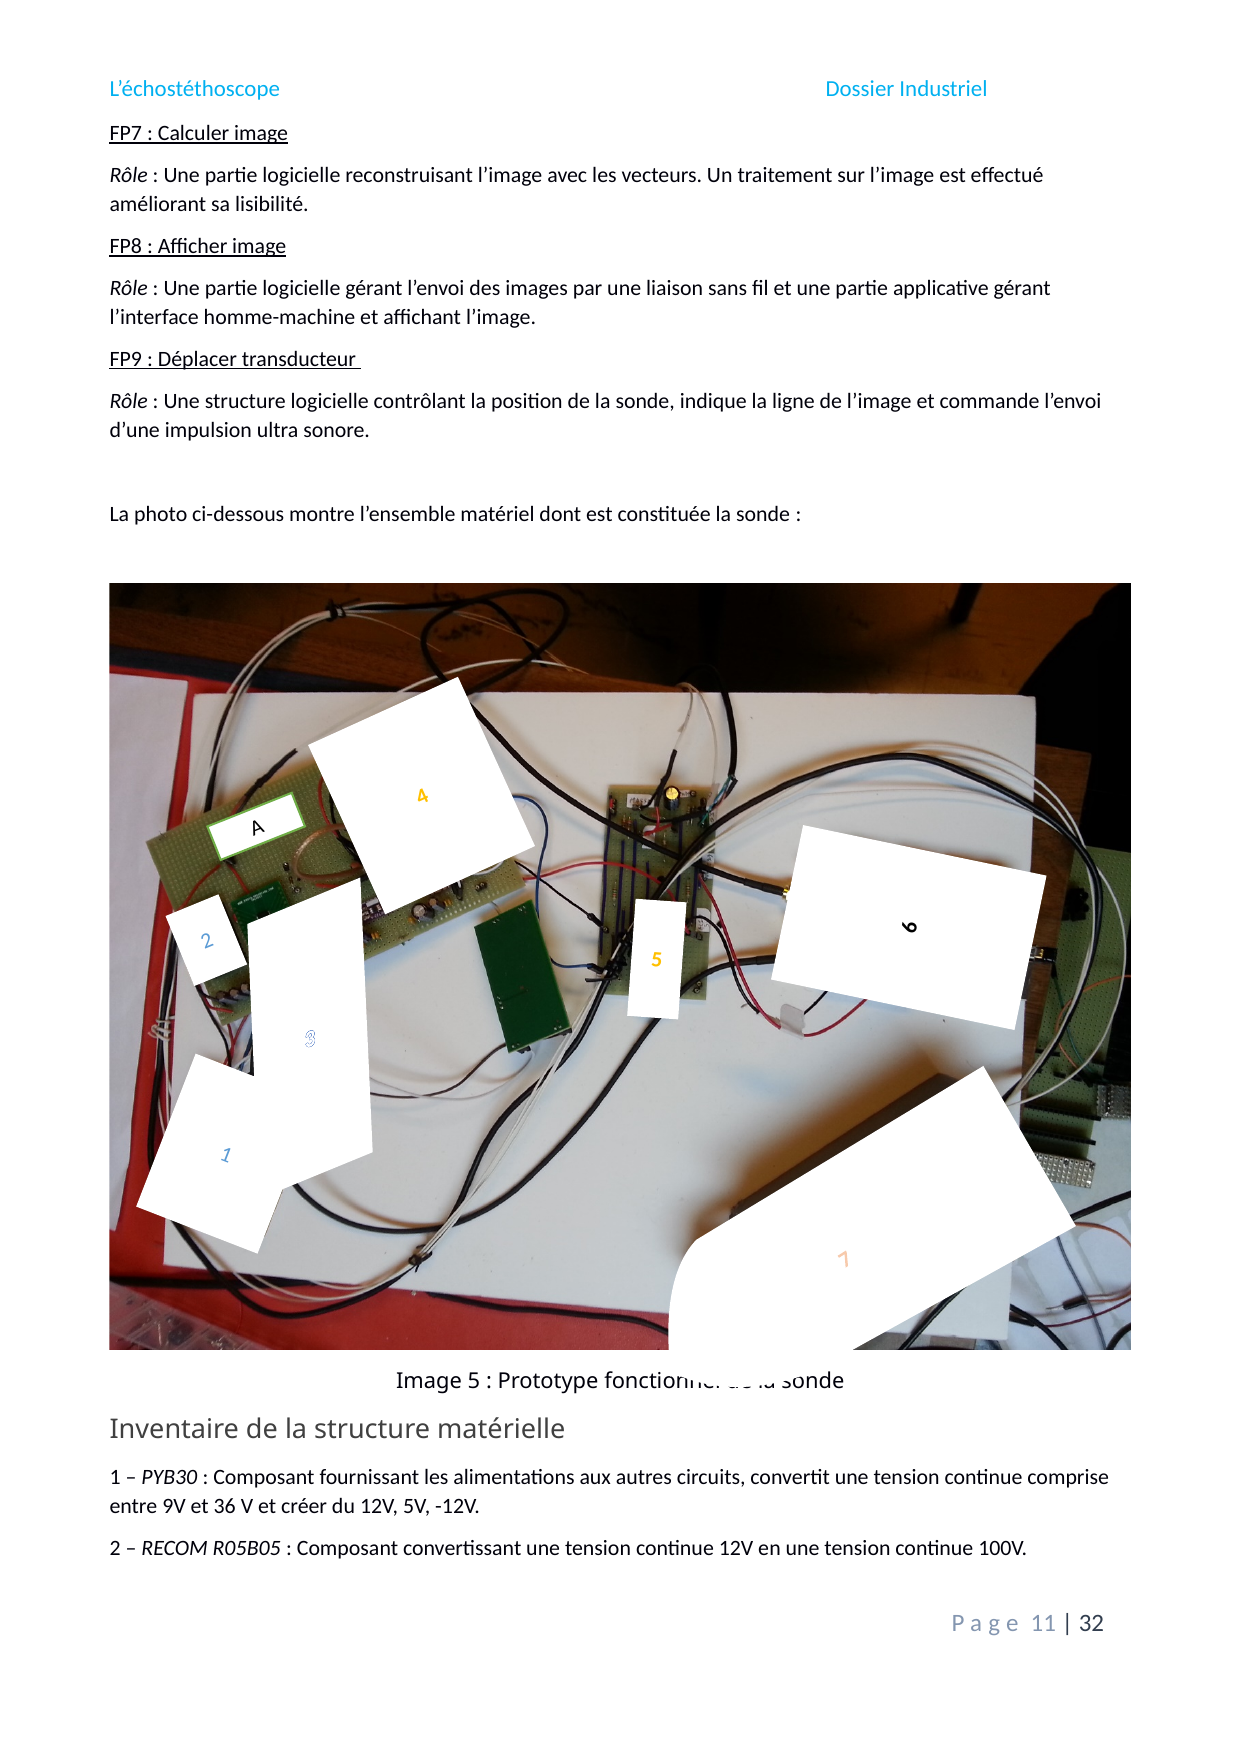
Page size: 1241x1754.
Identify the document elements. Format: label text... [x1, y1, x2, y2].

text Rôle : Une partie logicielle gérant l’envoi des images par une liaison sans fil et une partie applicative gérant l’interface homme-machine et affichant l’image. [109, 274, 1131, 330]
text FP9 : Déplacer transducteur [109, 345, 1131, 372]
text Rôle : Une partie logicielle reconstruisant l’image avec les vecteurs. Un traitement sur l’image est effectué améliorant sa lisibilité. [109, 161, 1131, 217]
text Image 5 : Prototype fonctionnel de la sonde [109, 1364, 1131, 1394]
text Rôle : Une structure logicielle contrôlant la position de la sonde, indique la ligne de l’image et commande l’envoi d’une impulsion ultra sonore. [109, 387, 1131, 443]
picture [109, 583, 1131, 1350]
text 1 – PYB30 : Composant fournissant les alimentations aux autres circuits, convertit une tension continue comprise entre 9V et 36 V et créer du 12V, 5V, -12V. [109, 1463, 1131, 1519]
text FP8 : Afficher image [109, 232, 1131, 259]
text 2 – RECOM R05B05 : Composant convertissant une tension continue 12V en une tension continue 100V. [109, 1534, 1131, 1561]
text Inventaire de la structure matérielle [109, 1410, 1131, 1447]
text FP7 : Calculer image [109, 119, 1131, 146]
text La photo ci-dessous montre l’ensemble matériel dont est constituée la sonde : [109, 500, 1131, 526]
